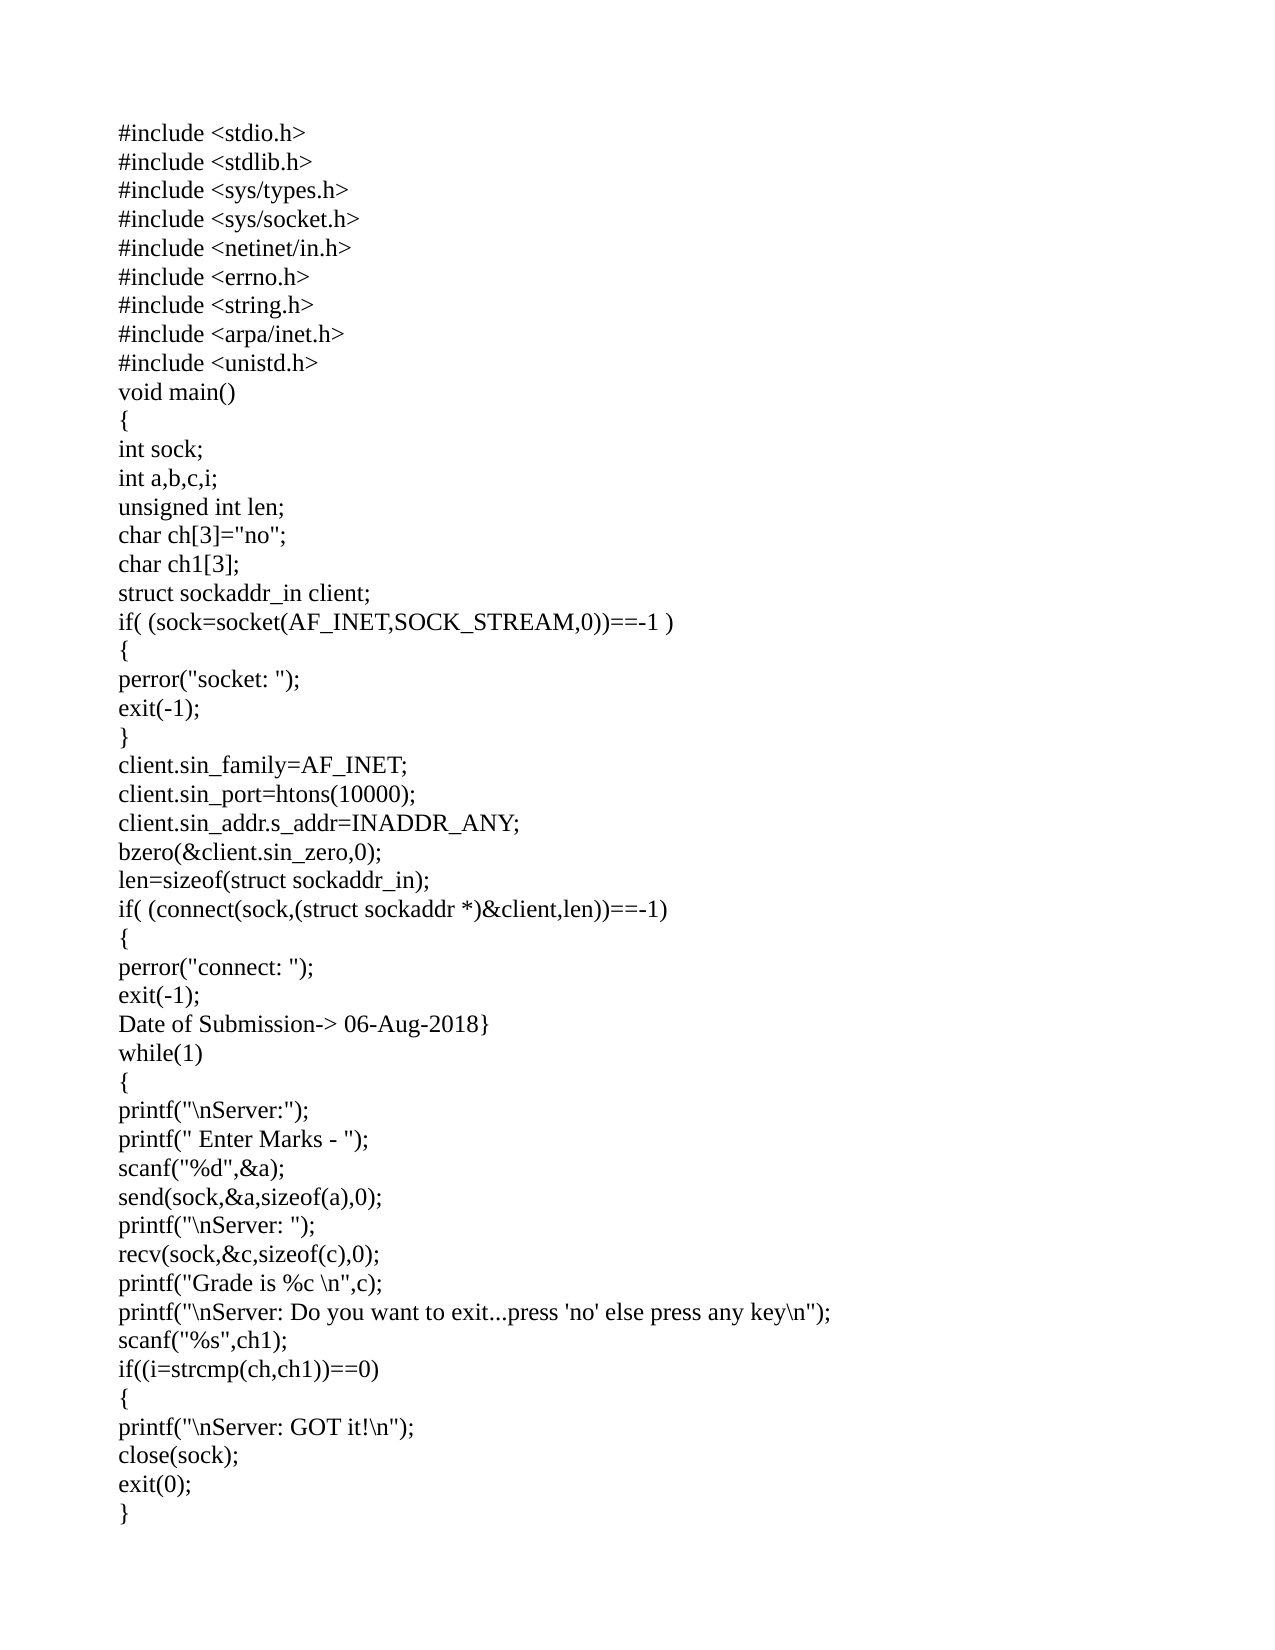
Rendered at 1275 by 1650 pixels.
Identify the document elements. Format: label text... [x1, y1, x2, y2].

text void main() [118, 377, 1157, 406]
text perror("socket: "); [118, 664, 1157, 693]
text { [118, 1383, 1157, 1412]
text send(sock,&a,sizeof(a),0); [118, 1182, 1157, 1211]
text char ch[3]="no"; [118, 521, 1157, 549]
text int sock; [118, 434, 1157, 463]
text #include <unistd.h> [118, 348, 1157, 377]
text recv(sock,&c,sizeof(c),0); [118, 1239, 1157, 1268]
text printf("Grade is %c \n",c); [118, 1268, 1157, 1297]
text #include <sys/types.h> [118, 176, 1157, 204]
text close(sock); [118, 1441, 1157, 1469]
text if( (connect(sock,(struct sockaddr *)&client,len))==-1) [118, 894, 1157, 923]
text bzero(&client.sin_zero,0); [118, 837, 1157, 866]
text if((i=strcmp(ch,ch1))==0) [118, 1354, 1157, 1383]
text exit(0); [118, 1469, 1157, 1498]
text printf(" Enter Marks - "); [118, 1124, 1157, 1153]
text #include <sys/socket.h> [118, 204, 1157, 233]
text #include <stdio.h> [118, 118, 1157, 147]
text printf("\nServer:"); [118, 1096, 1157, 1124]
text { [118, 1067, 1157, 1096]
text printf("\nServer: Do you want to exit...press 'no' else press any key\n"); [118, 1297, 1157, 1326]
text char ch1[3]; [118, 549, 1157, 578]
text printf("\nServer: GOT it!\n"); [118, 1412, 1157, 1441]
text exit(-1); [118, 693, 1157, 722]
text unsigned int len; [118, 492, 1157, 521]
text client.sin_port=htons(10000); [118, 779, 1157, 808]
text scanf("%s",ch1); [118, 1326, 1157, 1354]
text { [118, 406, 1157, 434]
text struct sockaddr_in client; [118, 578, 1157, 607]
text } [118, 1498, 1157, 1527]
text #include <string.h> [118, 291, 1157, 319]
text Date of Submission-> 06-Aug-2018} [118, 1009, 1157, 1038]
text #include <arpa/inet.h> [118, 319, 1157, 348]
text client.sin_family=AF_INET; [118, 751, 1157, 779]
text } [118, 722, 1157, 751]
text #include <netinet/in.h> [118, 233, 1157, 262]
text exit(-1); [118, 981, 1157, 1009]
text { [118, 923, 1157, 952]
text { [118, 636, 1157, 664]
text scanf("%d",&a); [118, 1153, 1157, 1182]
text #include <errno.h> [118, 262, 1157, 291]
text #include <stdlib.h> [118, 147, 1157, 176]
text len=sizeof(struct sockaddr_in); [118, 866, 1157, 894]
text perror("connect: "); [118, 952, 1157, 981]
text while(1) [118, 1038, 1157, 1067]
text if( (sock=socket(AF_INET,SOCK_STREAM,0))==-1 ) [118, 607, 1157, 636]
text int a,b,c,i; [118, 463, 1157, 492]
text client.sin_addr.s_addr=INADDR_ANY; [118, 808, 1157, 837]
text printf("\nServer: "); [118, 1211, 1157, 1239]
